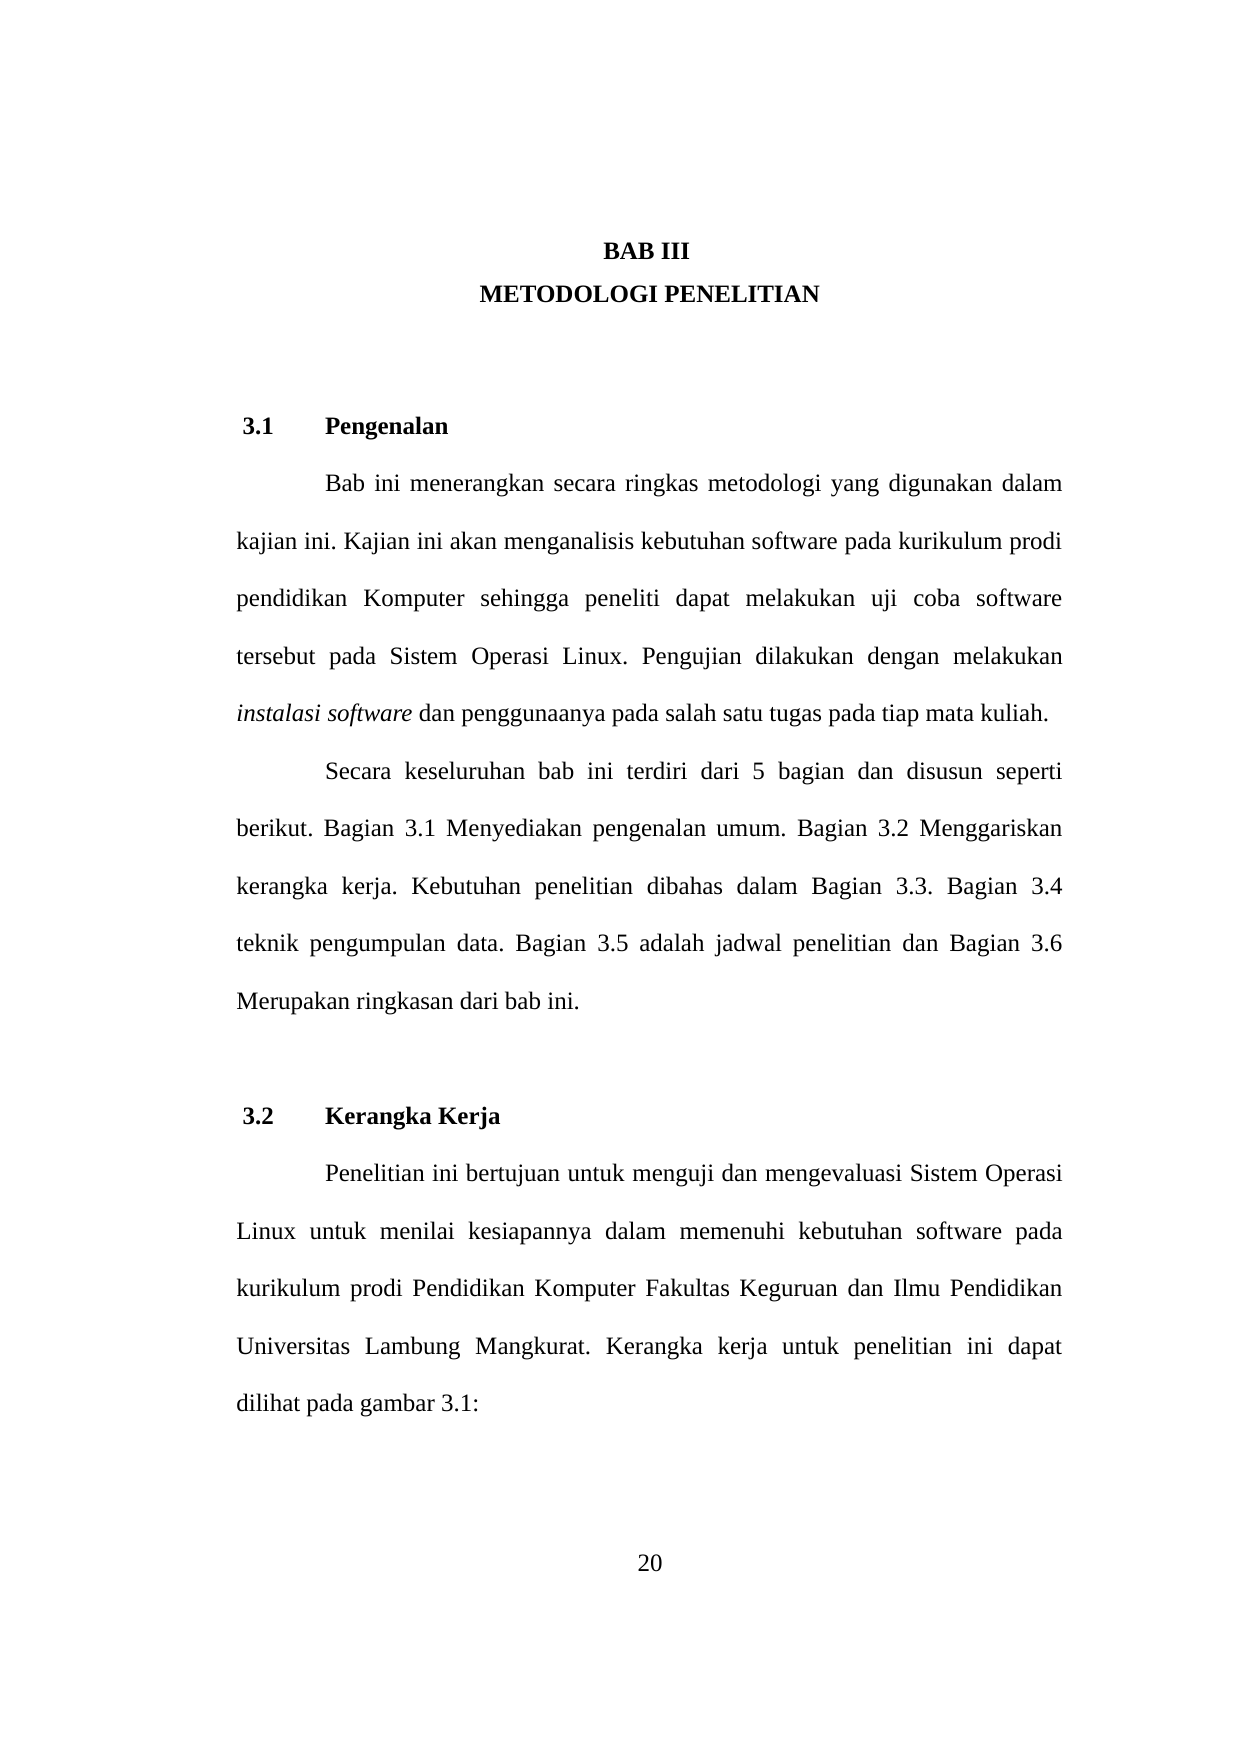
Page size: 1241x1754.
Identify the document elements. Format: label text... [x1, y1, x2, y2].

subtitle Pengenalan [236, 411, 1063, 440]
text Secara keseluruhan bab ini terdiri dari 5 bagian dan disusun seperti berikut. Bagian 3.1 Menyediakan pengenalan umum. Bagian 3.2 Menggariskan kerangka kerja. Kebutuhan penelitian dibahas dalam Bagian 3.3. Bagian 3.4 teknik pengumpulan data. Bagian 3.5 adalah jadwal penelitian dan Bagian 3.6 Merupakan ringkasan dari bab ini. [236, 756, 1063, 1015]
text Penelitian ini bertujuan untuk menguji dan mengevaluasi Sistem Operasi Linux untuk menilai kesiapannya dalam memenuhi kebutuhan software pada kurikulum prodi Pendidikan Komputer Fakultas Keguruan dan Ilmu Pendidikan Universitas Lambung Mangkurat. Kerangka kerja untuk penelitian ini dapat dilihat pada gambar 3.1: [236, 1158, 1063, 1417]
text Bab ini menerangkan secara ringkas metodologi yang digunakan dalam kajian ini. Kajian ini akan menganalisis kebutuhan software pada kurikulum prodi pendidikan Komputer sehingga peneliti dapat melakukan uji coba software tersebut pada Sistem Operasi Linux. Pengujian dilakukan dengan melakukan instalasi software dan penggunaanya pada salah satu tugas pada tiap mata kuliah. [236, 468, 1063, 727]
subtitle METODOLOGI PENELITIAN [236, 236, 1063, 308]
subtitle Kerangka Kerja [236, 1101, 1063, 1130]
